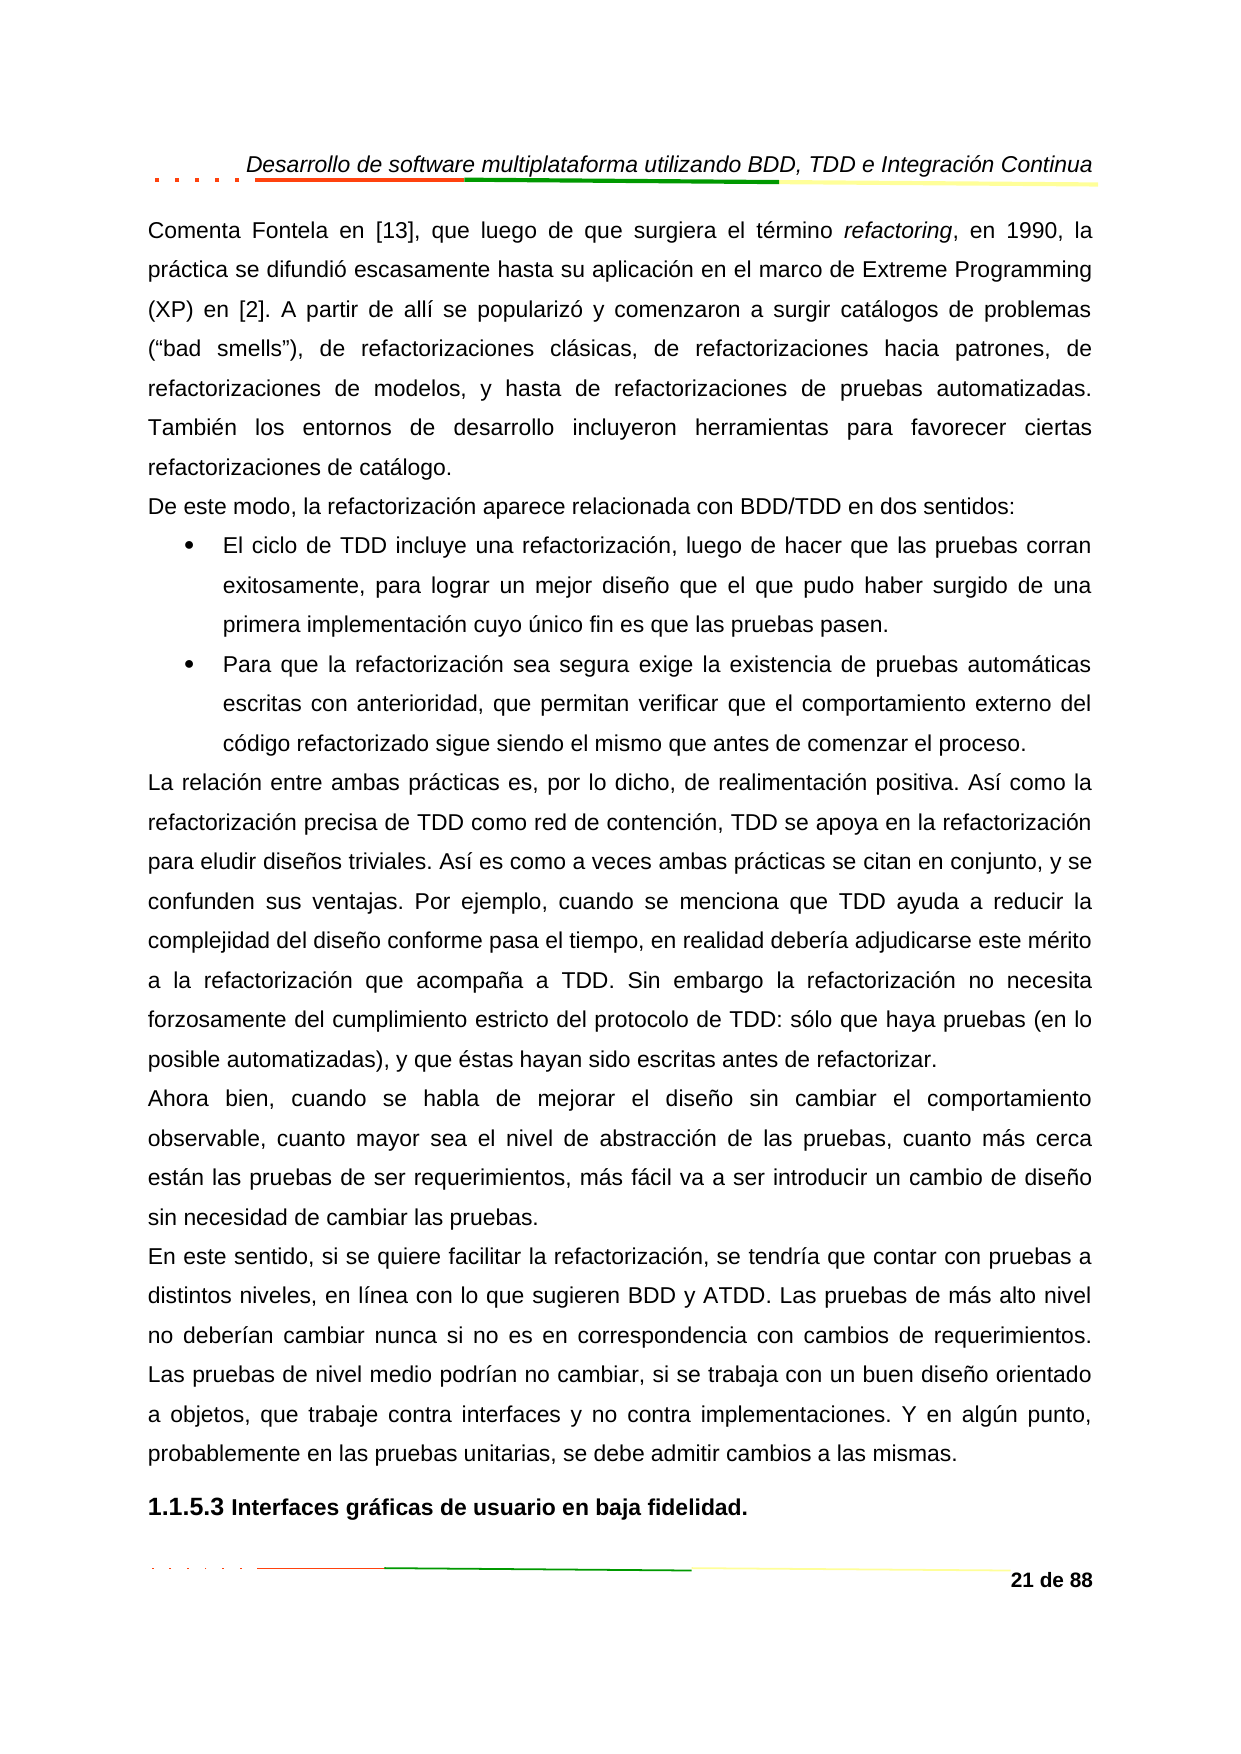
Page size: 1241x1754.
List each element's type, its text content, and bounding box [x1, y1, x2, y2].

text De este modo, la refactorización aparece relacionada con BDD/TDD en dos sentidos: [148, 493, 1093, 519]
text En este sentido, si se quiere facilitar la refactorización, se tendría que contar con pruebas a distintos niveles, en línea con lo que sugieren BDD y ATDD. Las pruebas de más alto nivel no deberían cambiar nunca si no es en correspondencia con cambios de requerimientos. Las pruebas de nivel medio podrían no cambiar, si se trabaja con un buen diseño orientado a objetos, que trabaje contra interfaces y no contra implementaciones. Y en algún punto, probablemente en las pruebas unitarias, se debe admitir cambios a las mismas. [148, 1243, 1093, 1467]
list 1.1.5.3 Interfaces gráficas de usuario en baja fidelidad. [148, 1492, 1093, 1520]
text Comenta Fontela en [13], que luego de que surgiera el término refactoring, en 1990, la práctica se difundió escasamente hasta su aplicación en el marco de Extreme Programming (XP) en [2]. A partir de allí se popularizó y comenzaron a surgir catálogos de problemas (“bad smells”), de refactorizaciones clásicas, de refactorizaciones hacia patrones, de refactorizaciones de modelos, y hasta de refactorizaciones de pruebas automatizadas. También los entornos de desarrollo incluyeron herramientas para favorecer ciertas refactorizaciones de catálogo. [148, 217, 1093, 480]
list El ciclo de TDD incluye una refactorización, luego de hacer que las pruebas corran exitosamente, para lograr un mejor diseño que el que pudo haber surgido de una primera implementación cuyo único fin es que las pruebas pasen. [185, 532, 1093, 638]
text La relación entre ambas prácticas es, por lo dicho, de realimentación positiva. Así como la refactorización precisa de TDD como red de contención, TDD se apoya en la refactorización para eludir diseños triviales. Así es como a veces ambas prácticas se citan en conjunto, y se confunden sus ventajas. Por ejemplo, cuando se menciona que TDD ayuda a reducir la complejidad del diseño conforme pasa el tiempo, en realidad debería adjudicarse este mérito a la refactorización que acompaña a TDD. Sin embargo la refactorización no necesita forzosamente del cumplimiento estricto del protocolo de TDD: sólo que haya pruebas (en lo posible automatizadas), y que éstas hayan sido escritas antes de refactorizar. [148, 769, 1093, 1072]
list Para que la refactorización sea segura exige la existencia de pruebas automáticas escritas con anterioridad, que permitan verificar que el comportamiento externo del código refactorizado sigue siendo el mismo que antes de comenzar el proceso. [185, 651, 1093, 756]
text Ahora bien, cuando se habla de mejorar el diseño sin cambiar el comportamiento observable, cuanto mayor sea el nivel de abstracción de las pruebas, cuanto más cerca están las pruebas de ser requerimientos, más fácil va a ser introducir un cambio de diseño sin necesidad de cambiar las pruebas. [148, 1085, 1093, 1230]
